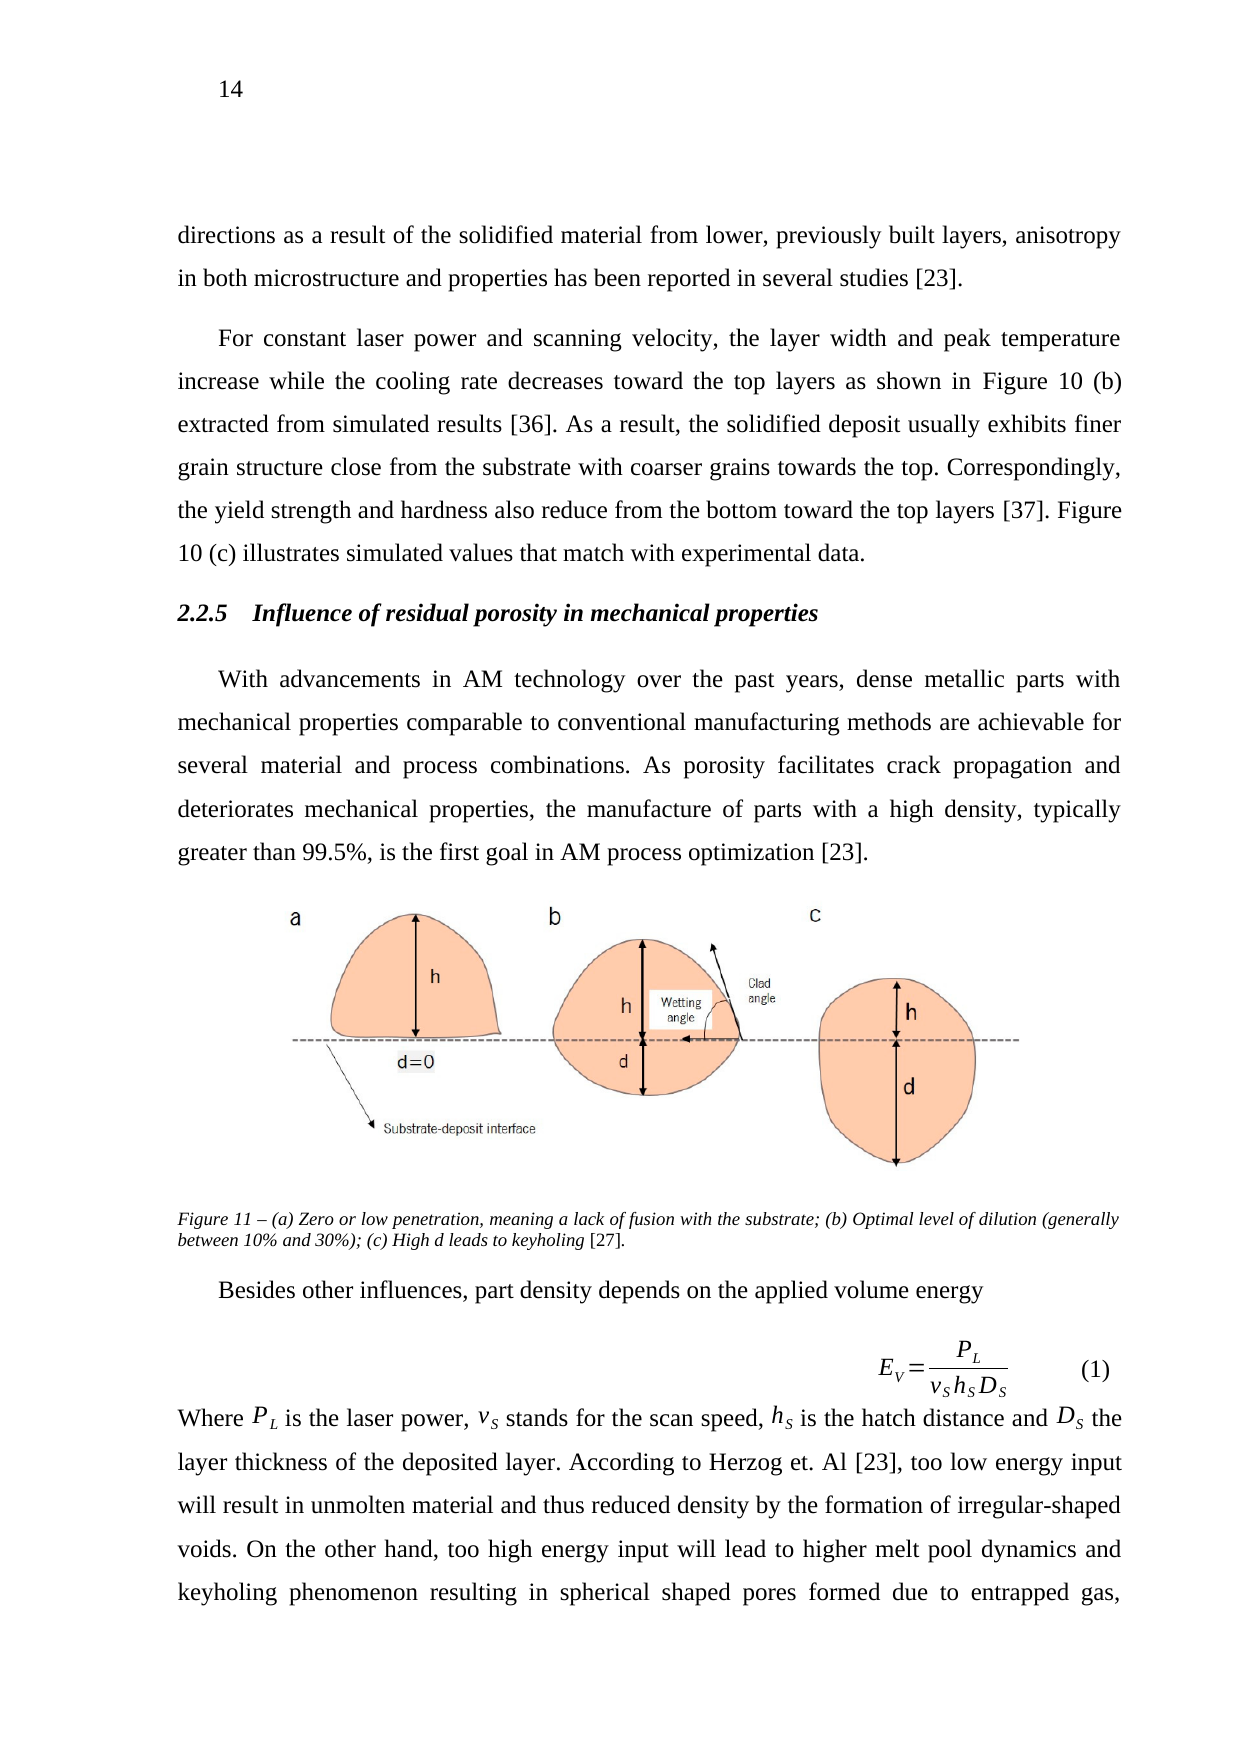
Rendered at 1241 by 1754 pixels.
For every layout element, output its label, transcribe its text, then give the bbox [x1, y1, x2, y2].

subtitle Influence of residual porosity in mechanical properties [177, 598, 1122, 627]
table_header (1) [1020, 1335, 1121, 1402]
text Besides other influences, part density depends on the applied volume energy [177, 1276, 1122, 1304]
text directions as a result of the solidified material from lower, previously built layers, anisotropy in both microstructure and properties has been reported in several studies [23]. [177, 220, 1122, 292]
picture [279, 896, 1020, 1177]
text For constant laser power and scanning velocity, the layer width and peak temperature increase while the cooling rate decreases toward the top layers as shown in Figure 10 (b) extracted from simulated results [36]. As a result, the solidified deposit usually exhibits finer grain structure close from the substrate with coarser grains towards the top. Correspondingly, the yield strength and hardness also reduce from the bottom toward the top layers [37]. Figure 10 (c) illustrates simulated values that match with experimental data. [177, 323, 1122, 567]
table_header [177, 1335, 1020, 1402]
text With advancements in AM technology over the past years, dense metallic parts with mechanical properties comparable to conventional manufacturing methods are achievable for several material and process combinations. As porosity facilitates crack propagation and deteriorates mechanical properties, the manufacture of parts with a high density, typically greater than 99.5%, is the first goal in AM process optimization [23]. [177, 664, 1122, 866]
text Where is the laser power, stands for the scan speed, is the hatch distance and the layer thickness of the deposited layer. According to Herzog et. Al [23], too low energy input will result in unmolten material and thus reduced density by the formation of irregular-shaped voids. On the other hand, too high energy input will lead to higher melt pool dynamics and keyholing phenomenon resulting in spherical shaped pores formed due to entrapped gas, [177, 1402, 1122, 1606]
text Figure 11 – (a) Zero or low penetration, meaning a lack of fusion with the substrate; (b) Optimal level of dilution (generally between 10% and 30%); (c) High d leads to keyholing [27]. [177, 1207, 1122, 1251]
